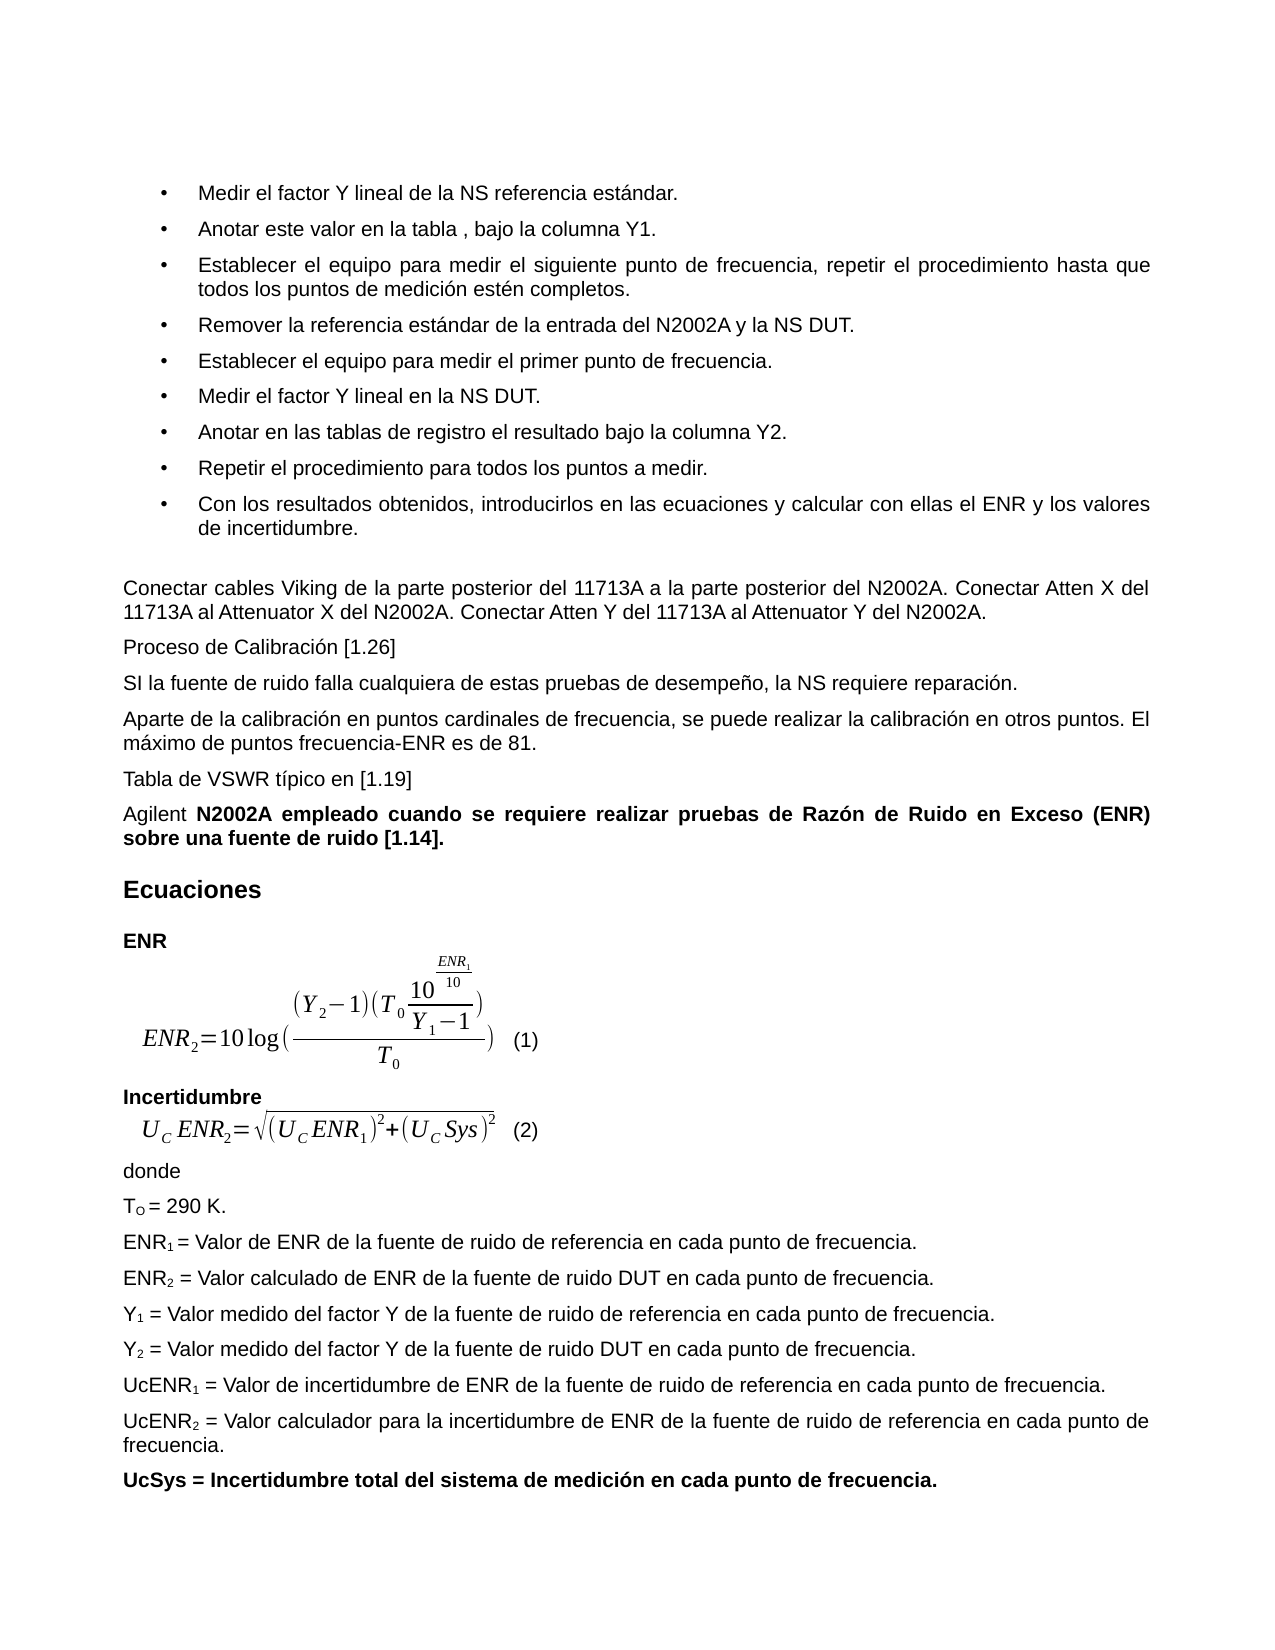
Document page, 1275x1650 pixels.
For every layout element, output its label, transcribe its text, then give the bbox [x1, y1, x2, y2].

subtitle ENR [123, 929, 1152, 953]
subtitle Ecuaciones [123, 875, 1152, 904]
text Y1 = Valor medido del factor Y de la fuente de ruido de referencia en cada punto de frecuencia. [123, 1301, 1152, 1325]
list Medir el factor Y lineal en la NS DUT. [160, 384, 1152, 408]
list Establecer el equipo para medir el primer punto de frecuencia. [160, 348, 1152, 372]
text SI la fuente de ruido falla cualquiera de estas pruebas de desempeño, la NS requiere reparación. [123, 671, 1152, 695]
text Agilent N2002A empleado cuando se requiere realizar pruebas de Razón de Ruido en Exceso (ENR) sobre una fuente de ruido [1.14]. [123, 802, 1152, 850]
list Anotar en las tablas de registro el resultado bajo la columna Y2. [160, 420, 1152, 444]
list Remover la referencia estándar de la entrada del N2002A y la NS DUT. [160, 313, 1152, 337]
text (2) [123, 1109, 1152, 1147]
list Medir el factor Y lineal de la NS referencia estándar. [160, 181, 1152, 205]
text Proceso de Calibración [1.26] [123, 635, 1152, 659]
list Repetir el procedimiento para todos los puntos a medir. [160, 456, 1152, 480]
text ENR1 = Valor de ENR de la fuente de ruido de referencia en cada punto de frecuencia. [123, 1230, 1152, 1254]
text Y2 = Valor medido del factor Y de la fuente de ruido DUT en cada punto de frecuencia. [123, 1337, 1152, 1361]
list Establecer el equipo para medir el siguiente punto de frecuencia, repetir el procedimiento hasta que todos los puntos de medición estén completos. [160, 253, 1152, 301]
text TO = 290 K. [123, 1194, 1152, 1218]
text Tabla de VSWR típico en [1.19] [123, 766, 1152, 790]
text UcSys = Incertidumbre total del sistema de medición en cada punto de frecuencia. [123, 1468, 1152, 1492]
list Con los resultados obtenidos, introducirlos en las ecuaciones y calcular con ellas el ENR y los valores de incertidumbre. [160, 492, 1152, 540]
text UcENR2 = Valor calculador para la incertidumbre de ENR de la fuente de ruido de referencia en cada punto de frecuencia. [123, 1409, 1152, 1457]
text (1) [123, 953, 1152, 1073]
text ENR2 = Valor calculado de ENR de la fuente de ruido DUT en cada punto de frecuencia. [123, 1266, 1152, 1290]
text Aparte de la calibración en puntos cardinales de frecuencia, se puede realizar la calibración en otros puntos. El máximo de puntos frecuencia-ENR es de 81. [123, 707, 1152, 754]
text Conectar cables Viking de la parte posterior del 11713A a la parte posterior del N2002A. Conectar Atten X del 11713A al Attenuator X del N2002A. Conectar Atten Y del 11713A al Attenuator Y del N2002A. [123, 576, 1152, 623]
subtitle Incertidumbre [123, 1085, 1152, 1109]
text donde [123, 1158, 1152, 1182]
text UcENR1 = Valor de incertidumbre de ENR de la fuente de ruido de referencia en cada punto de frecuencia. [123, 1373, 1152, 1397]
list Anotar este valor en la tabla , bajo la columna Y1. [160, 217, 1152, 241]
